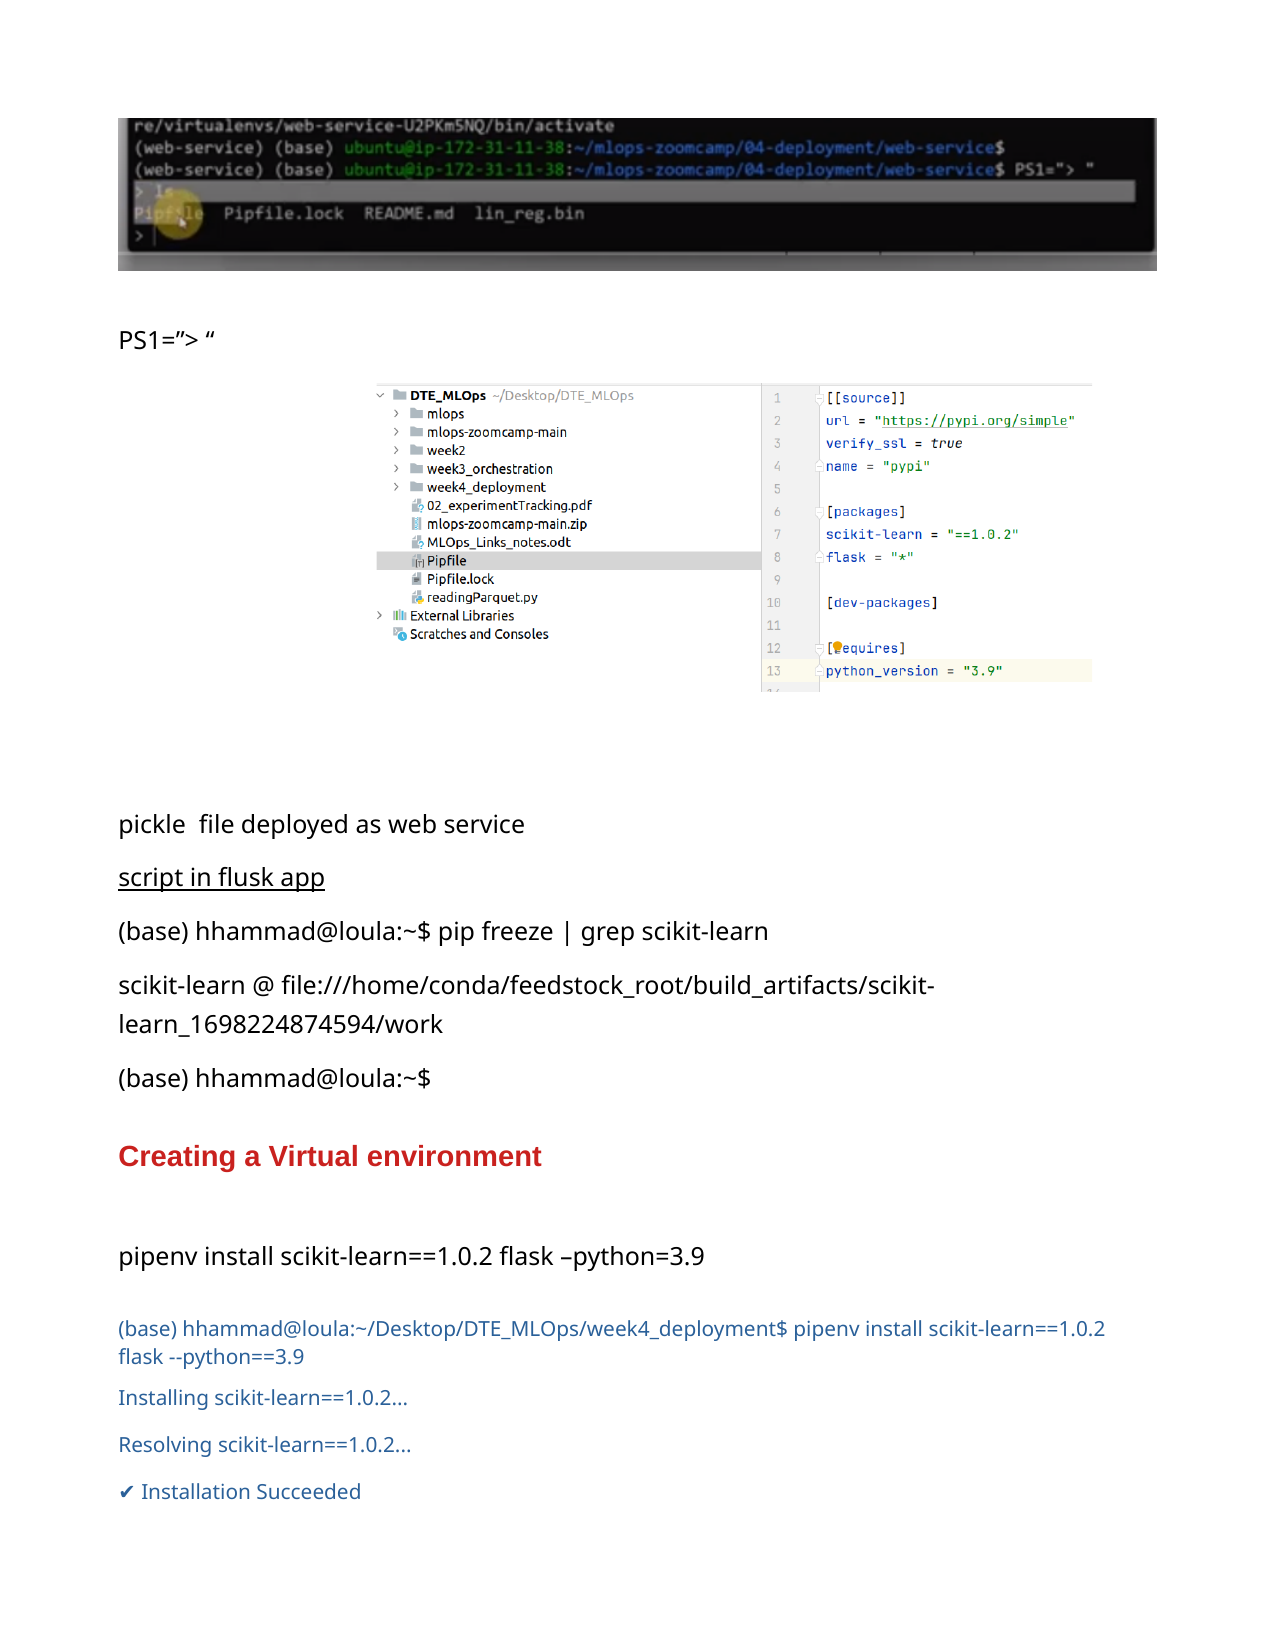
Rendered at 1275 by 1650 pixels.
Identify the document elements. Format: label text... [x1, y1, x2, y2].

text Installing scikit-learn==1.0.2... [118, 1383, 1157, 1411]
text PS1=”> “ [118, 323, 1157, 357]
text ✔ Installation Succeeded [118, 1477, 1157, 1506]
text pickle file deployed as web service [118, 806, 1157, 840]
text scikit-learn @ file:///home/conda/feedstock_root/build_artifacts/scikit-learn_1698224874594/work [118, 968, 1157, 1041]
picture [376, 383, 1093, 692]
text (base) hhammad@loula:~$ pip freeze | grep scikit-learn [118, 914, 1157, 948]
subtitle (base) hhammad@loula:~/Desktop/DTE_MLOps/week4_deployment$ pipenv install scikit-learn==1.0.2 flask --python==3.9 [118, 1314, 1157, 1371]
text Resolving scikit-learn==1.0.2... [118, 1430, 1157, 1459]
text (base) hhammad@loula:~$ [118, 1061, 1157, 1094]
text script in flusk app [118, 860, 1157, 894]
picture [118, 118, 1157, 271]
subtitle Creating a Virtual environment [118, 1139, 1157, 1173]
text pipenv install scikit-learn==1.0.2 flask –python=3.9 [118, 1239, 1157, 1273]
